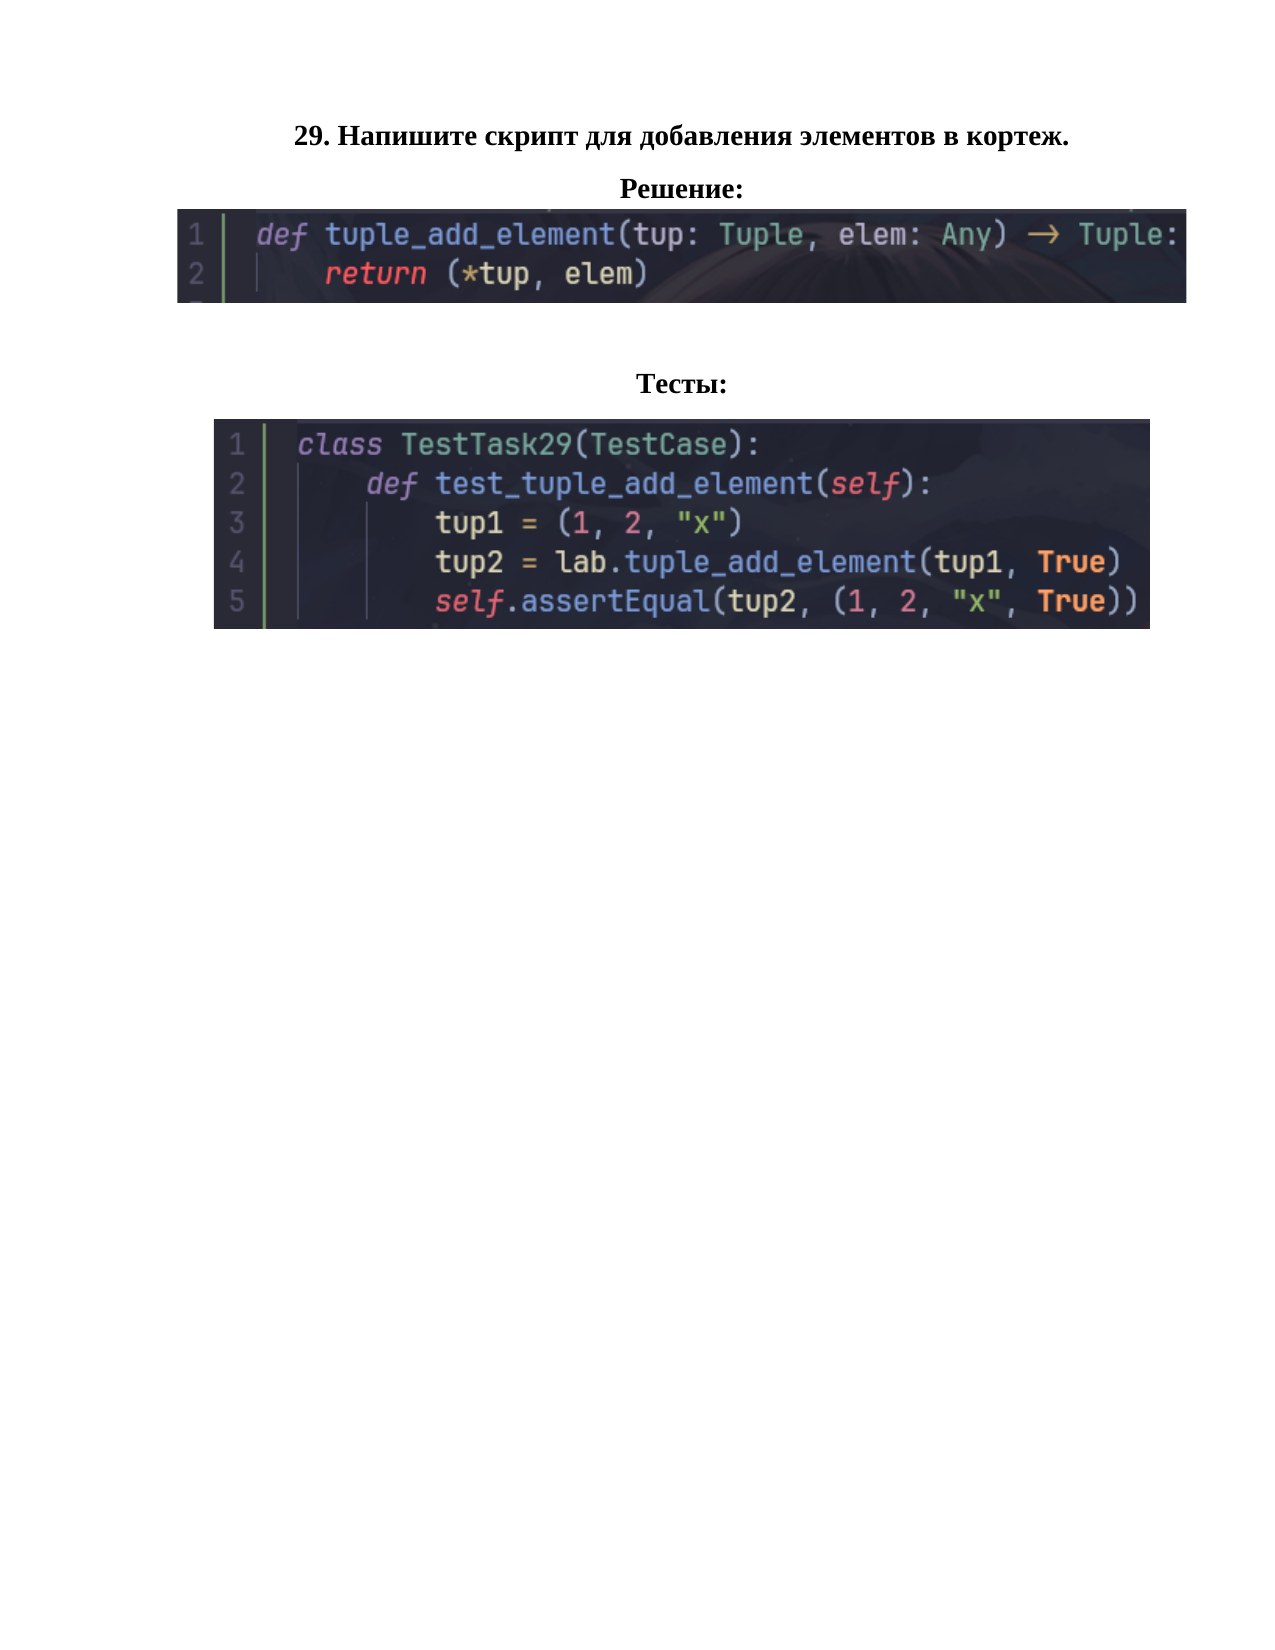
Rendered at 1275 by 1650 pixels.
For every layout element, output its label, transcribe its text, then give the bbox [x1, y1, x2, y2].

picture [213, 419, 1150, 629]
picture [177, 209, 1187, 303]
text Решение: [177, 171, 1186, 205]
text 29. Напишите скрипт для добавления элементов в кортеж. [177, 118, 1186, 152]
text Тесты: [177, 366, 1186, 400]
